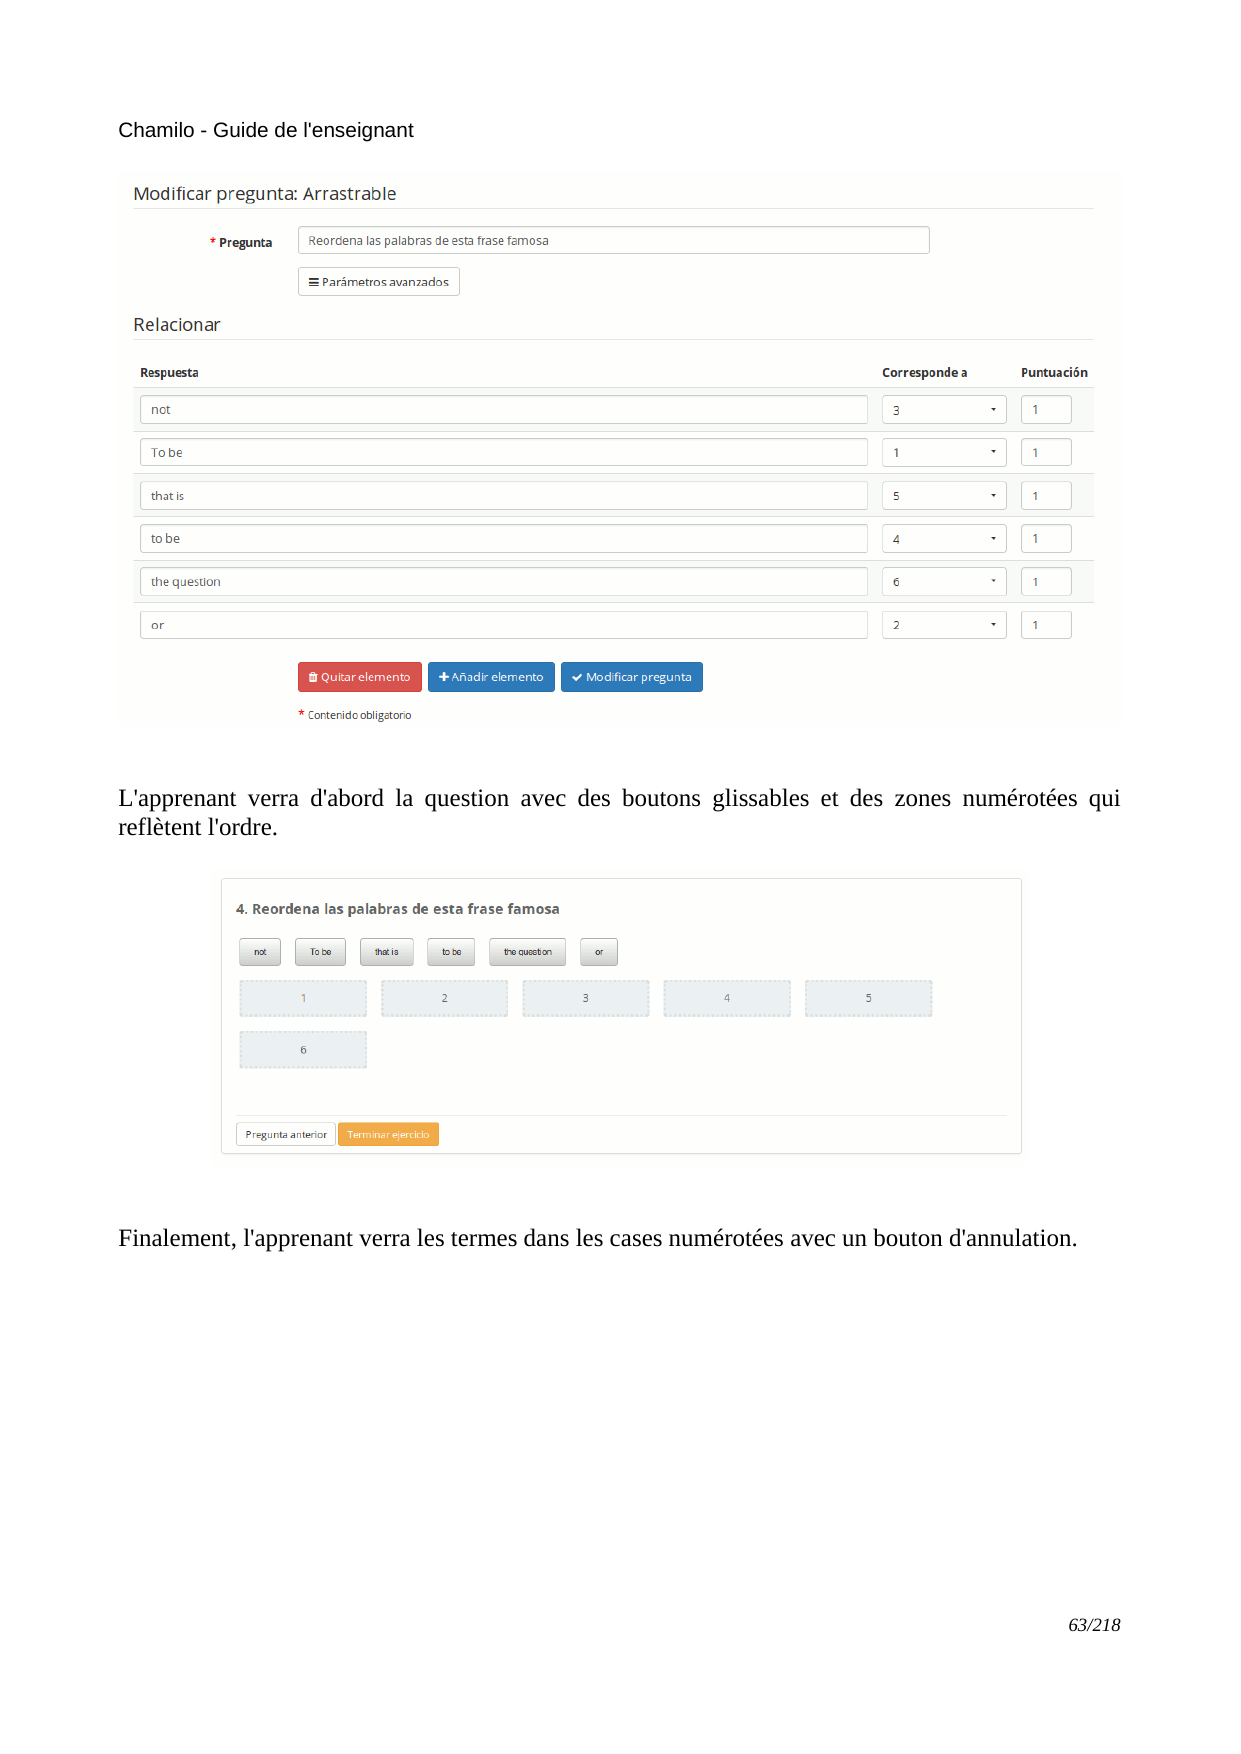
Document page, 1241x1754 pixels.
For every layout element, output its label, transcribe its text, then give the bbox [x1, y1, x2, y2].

text Finalement, l'apprenant verra les termes dans les cases numérotées avec un bouton d'annulation. [118, 1223, 1122, 1252]
picture [211, 869, 1029, 1166]
text L'apprenant verra d'abord la question avec des boutons glissables et des zones numérotées qui reflètent l'ordre. [118, 783, 1122, 841]
picture [118, 171, 1122, 726]
